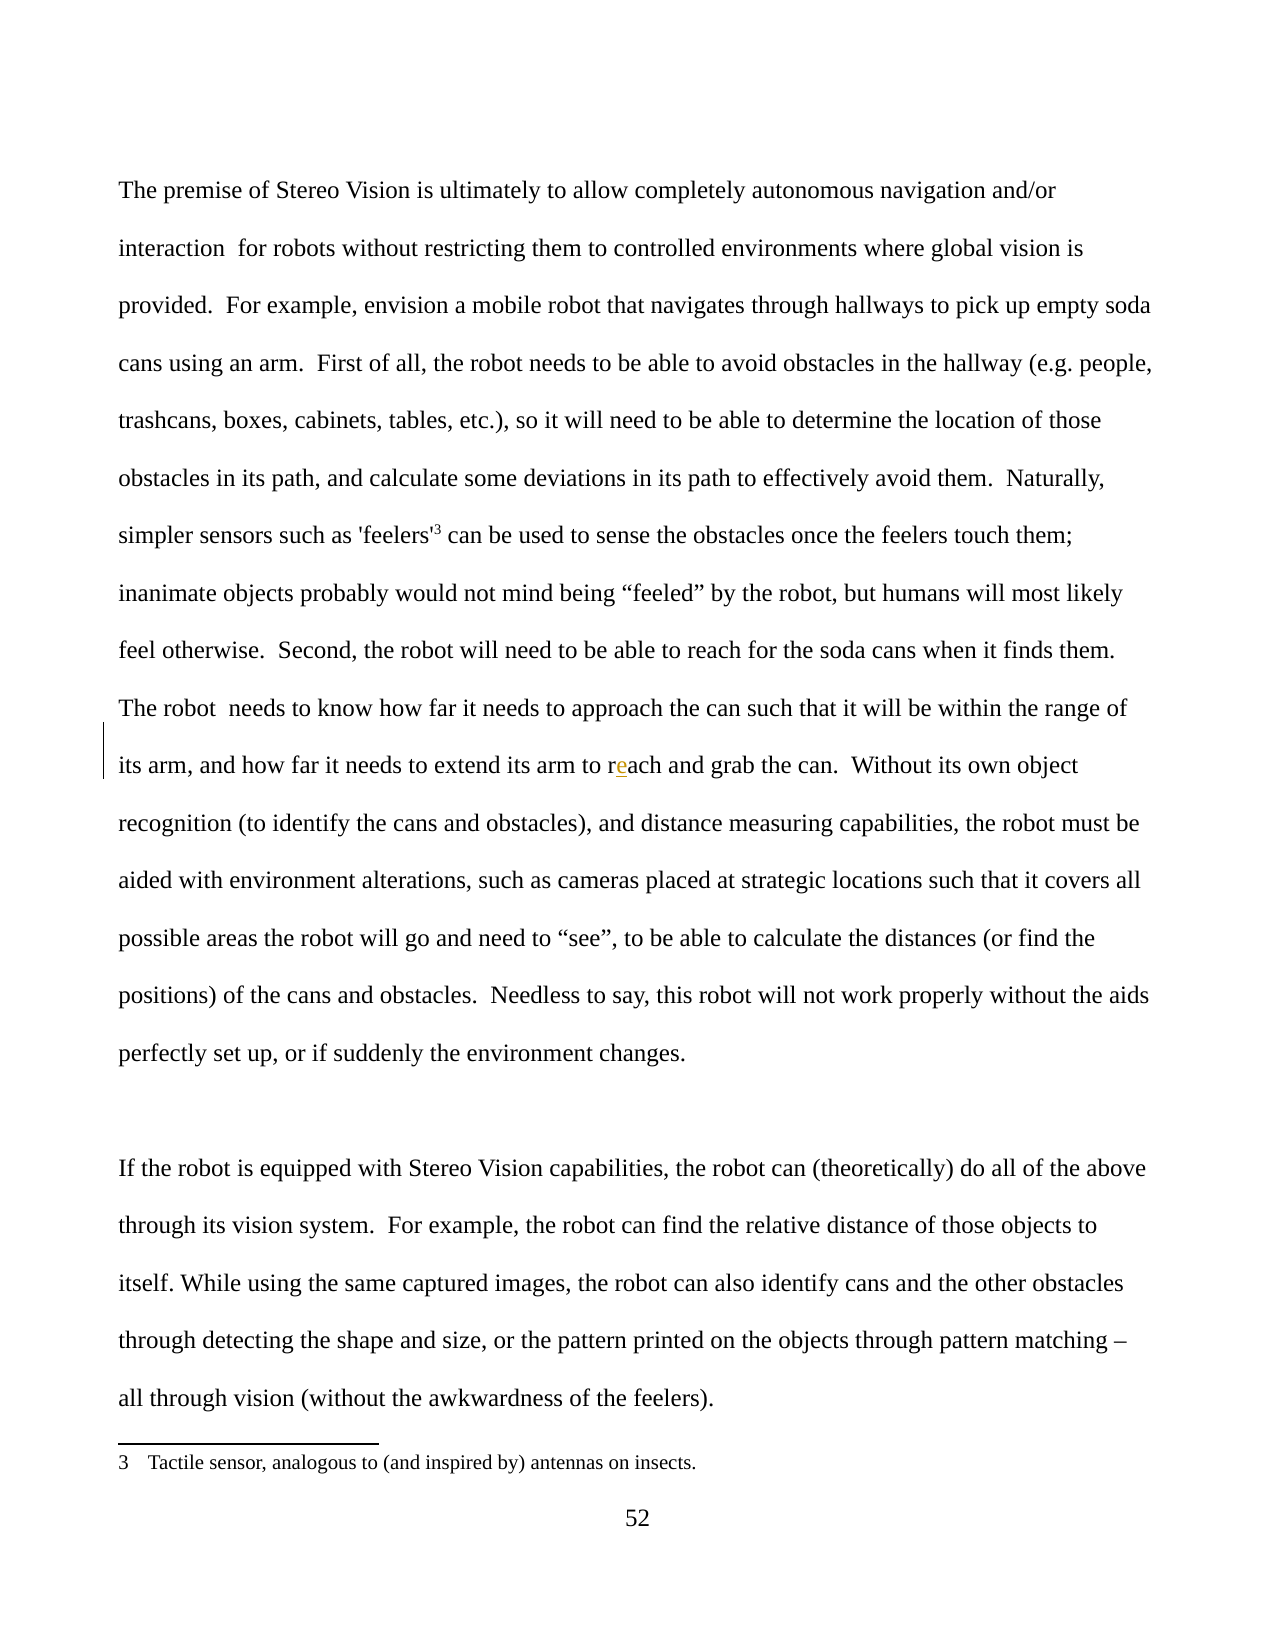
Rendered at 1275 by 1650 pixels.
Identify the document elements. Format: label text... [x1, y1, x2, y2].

text The premise of Stereo Vision is ultimately to allow completely autonomous navigation and/or interaction for robots without restricting them to controlled environments where global vision is provided. For example, envision a mobile robot that navigates through hallways to pick up empty soda cans using an arm. First of all, the robot needs to be able to avoid obstacles in the hallway (e.g. people, trashcans, boxes, cabinets, tables, etc.), so it will need to be able to determine the location of those obstacles in its path, and calculate some deviations in its path to effectively avoid them. Naturally, simpler sensors such as 'feelers' can be used to sense the obstacles once the feelers touch them; inanimate objects probably would not mind being “feeled” by the robot, but humans will most likely feel otherwise. Second, the robot will need to be able to reach for the soda cans when it finds them. The robot needs to know how far it needs to approach the can such that it will be within the range of its arm, and how far it needs to extend its arm to reach and grab the can. Without its own object recognition (to identify the cans and obstacles), and distance measuring capabilities, the robot must be aided with environment alterations, such as cameras placed at strategic locations such that it covers all possible areas the robot will go and need to “see”, to be able to calculate the distances (or find the positions) of the cans and obstacles. Needless to say, this robot will not work properly without the aids perfectly set up, or if suddenly the environment changes. [118, 176, 1157, 1067]
text Tactile sensor, analogous to (and inspired by) antennas on insects. [118, 1449, 1157, 1474]
text If the robot is equipped with Stereo Vision capabilities, the robot can (theoretically) do all of the above through its vision system. For example, the robot can find the relative distance of those objects to itself. While using the same captured images, the robot can also identify cans and the other obstacles through detecting the shape and size, or the pattern printed on the objects through pattern matching – all through vision (without the awkwardness of the feelers). [118, 1153, 1157, 1412]
